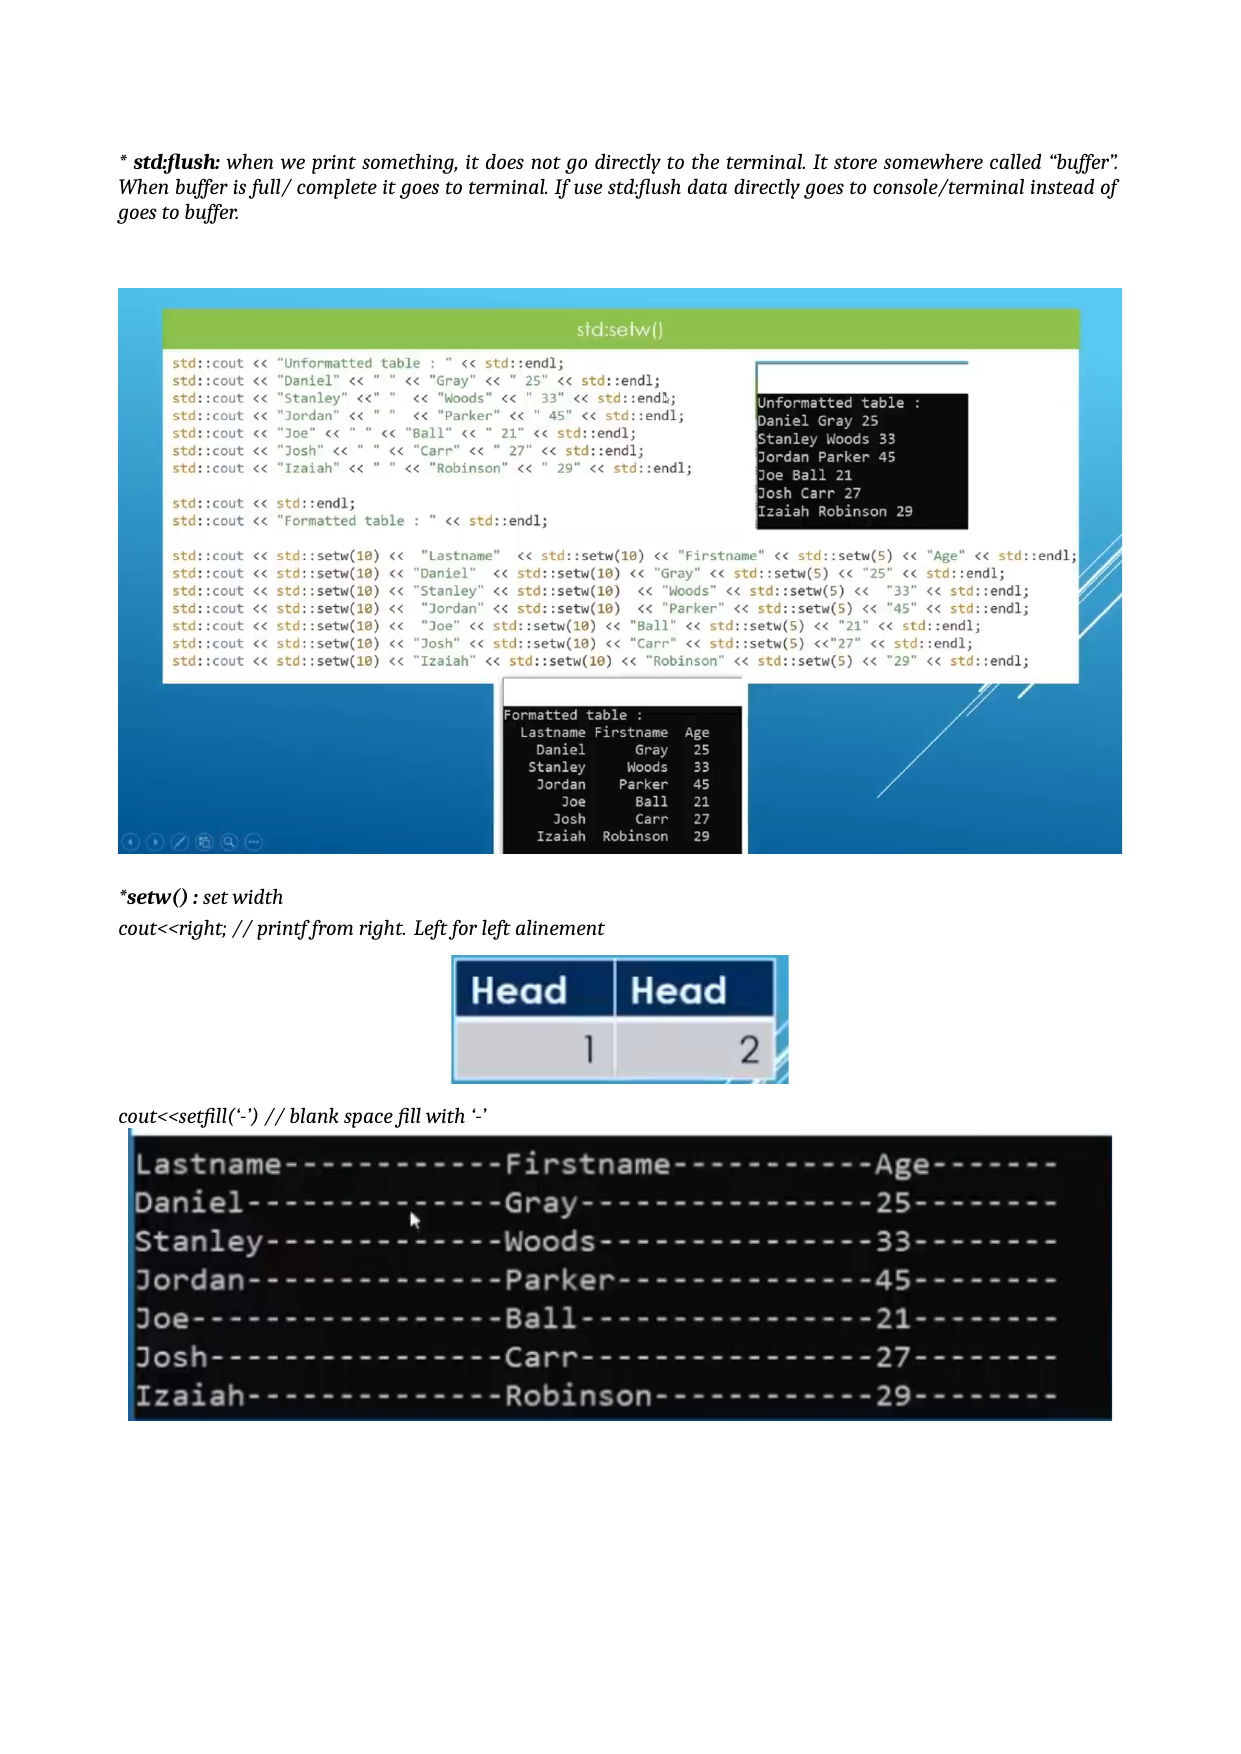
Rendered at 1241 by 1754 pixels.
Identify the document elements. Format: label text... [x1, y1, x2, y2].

picture [451, 955, 789, 1084]
text cout<<right; // printf from right. Left for left alinement [118, 916, 1122, 941]
text cout<<setfill(‘-’) // blank space fill with ‘-’ [118, 1103, 1122, 1128]
picture [128, 1128, 1113, 1421]
text * std:flush: when we print something, it does not go directly to the terminal. It store somewhere called “buffer”. When buffer is full/ complete it goes to terminal. If use std:flush data directly goes to console/terminal instead of goes to buffer. [118, 149, 1122, 225]
text *setw() : set width [118, 884, 1122, 910]
picture [118, 288, 1123, 854]
